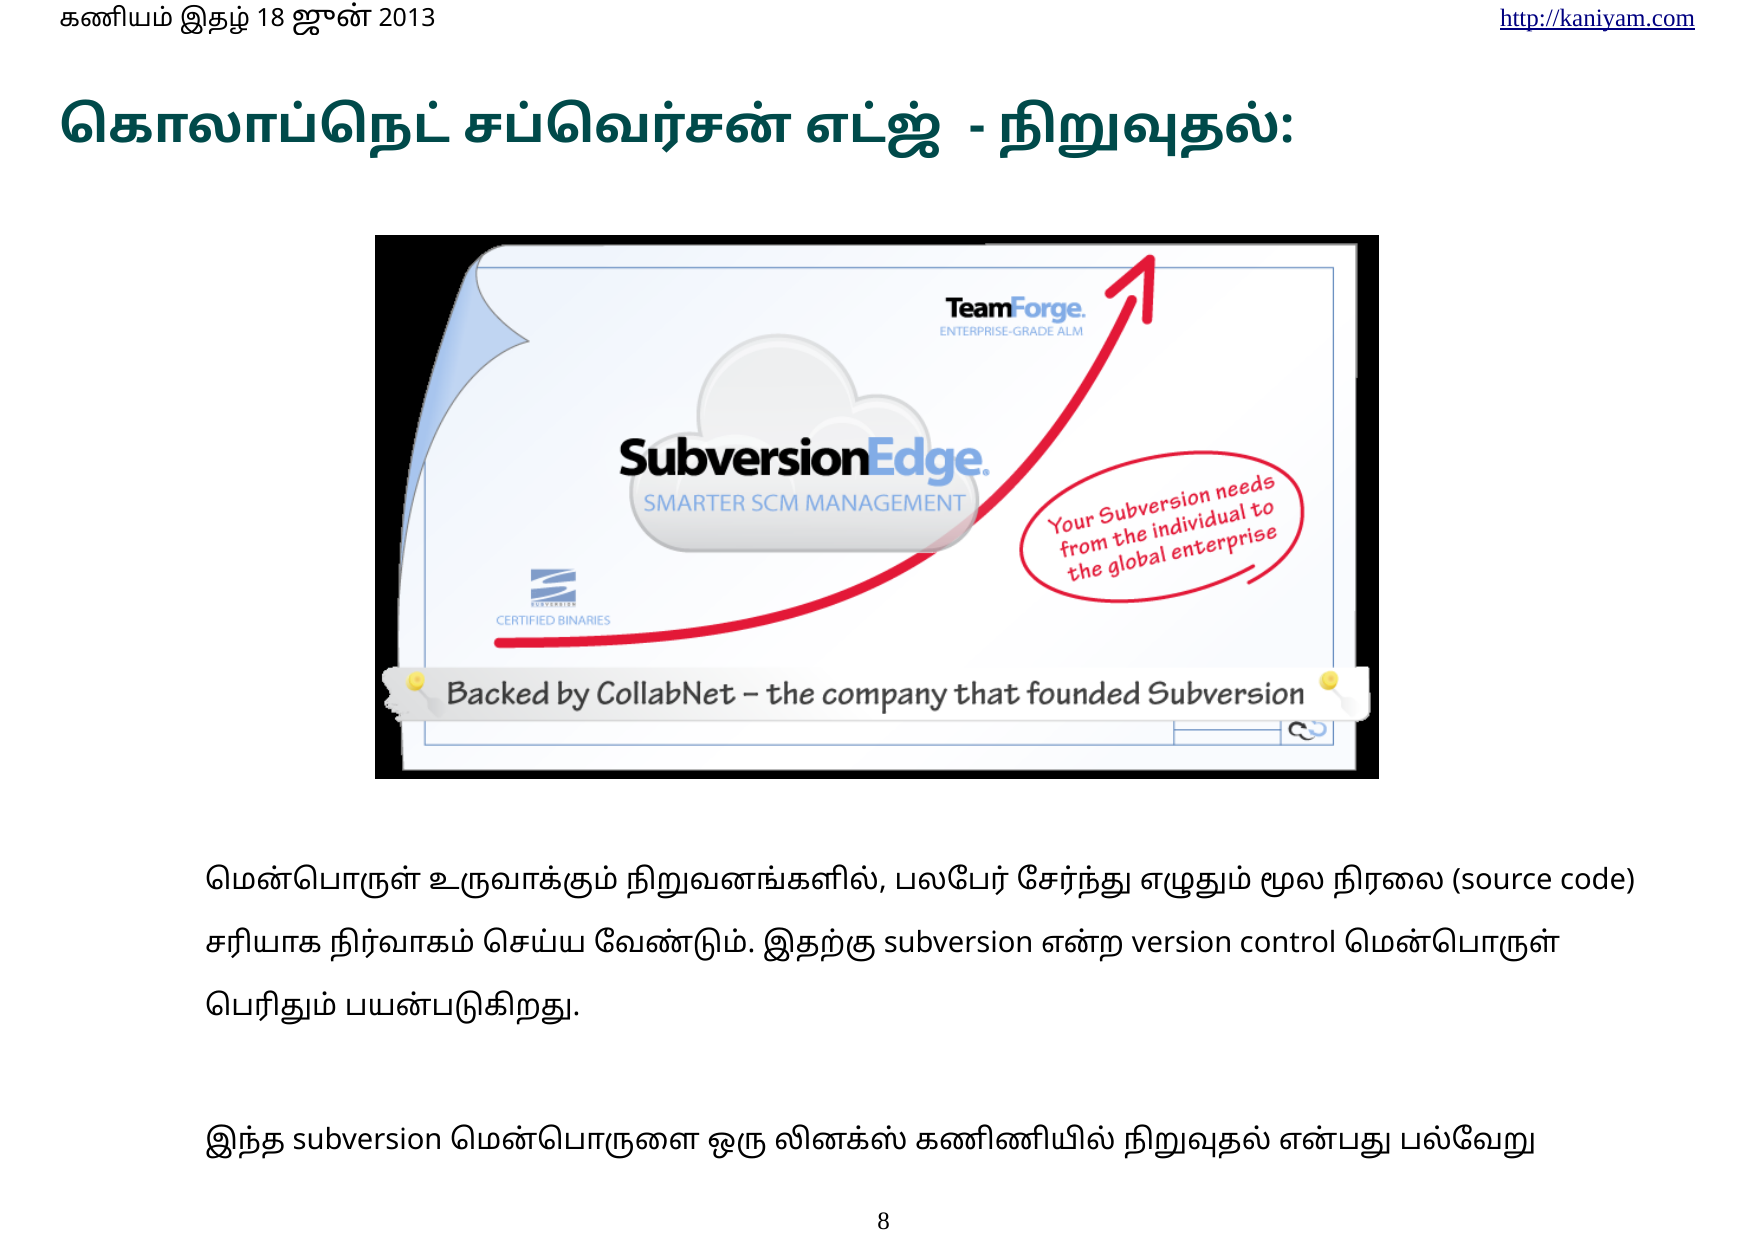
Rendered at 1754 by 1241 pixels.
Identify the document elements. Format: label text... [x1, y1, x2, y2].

text மென்பொருள் உருவாக்கும் நிறுவனங்களில், பலபேர் சேர்ந்து எழுதும் மூல நிரலை (source code) சரியாக நிர்வாகம் செய்ய வேண்டும். இதற்கு subversion என்ற version control மென்பொருள் பெரிதும் பயன்படுகிறது. [205, 858, 1695, 1027]
subtitle கொலாப்நெட் சப்வெர்சன் எட்ஜ் - நிறுவுதல்: [59, 89, 1695, 163]
picture [375, 235, 1379, 779]
text இந்த subversion மென்பொருளை ஒரு லினக்ஸ் கணிணியில் நிறுவுதல் என்பது பல்வேறு [205, 1118, 1695, 1161]
